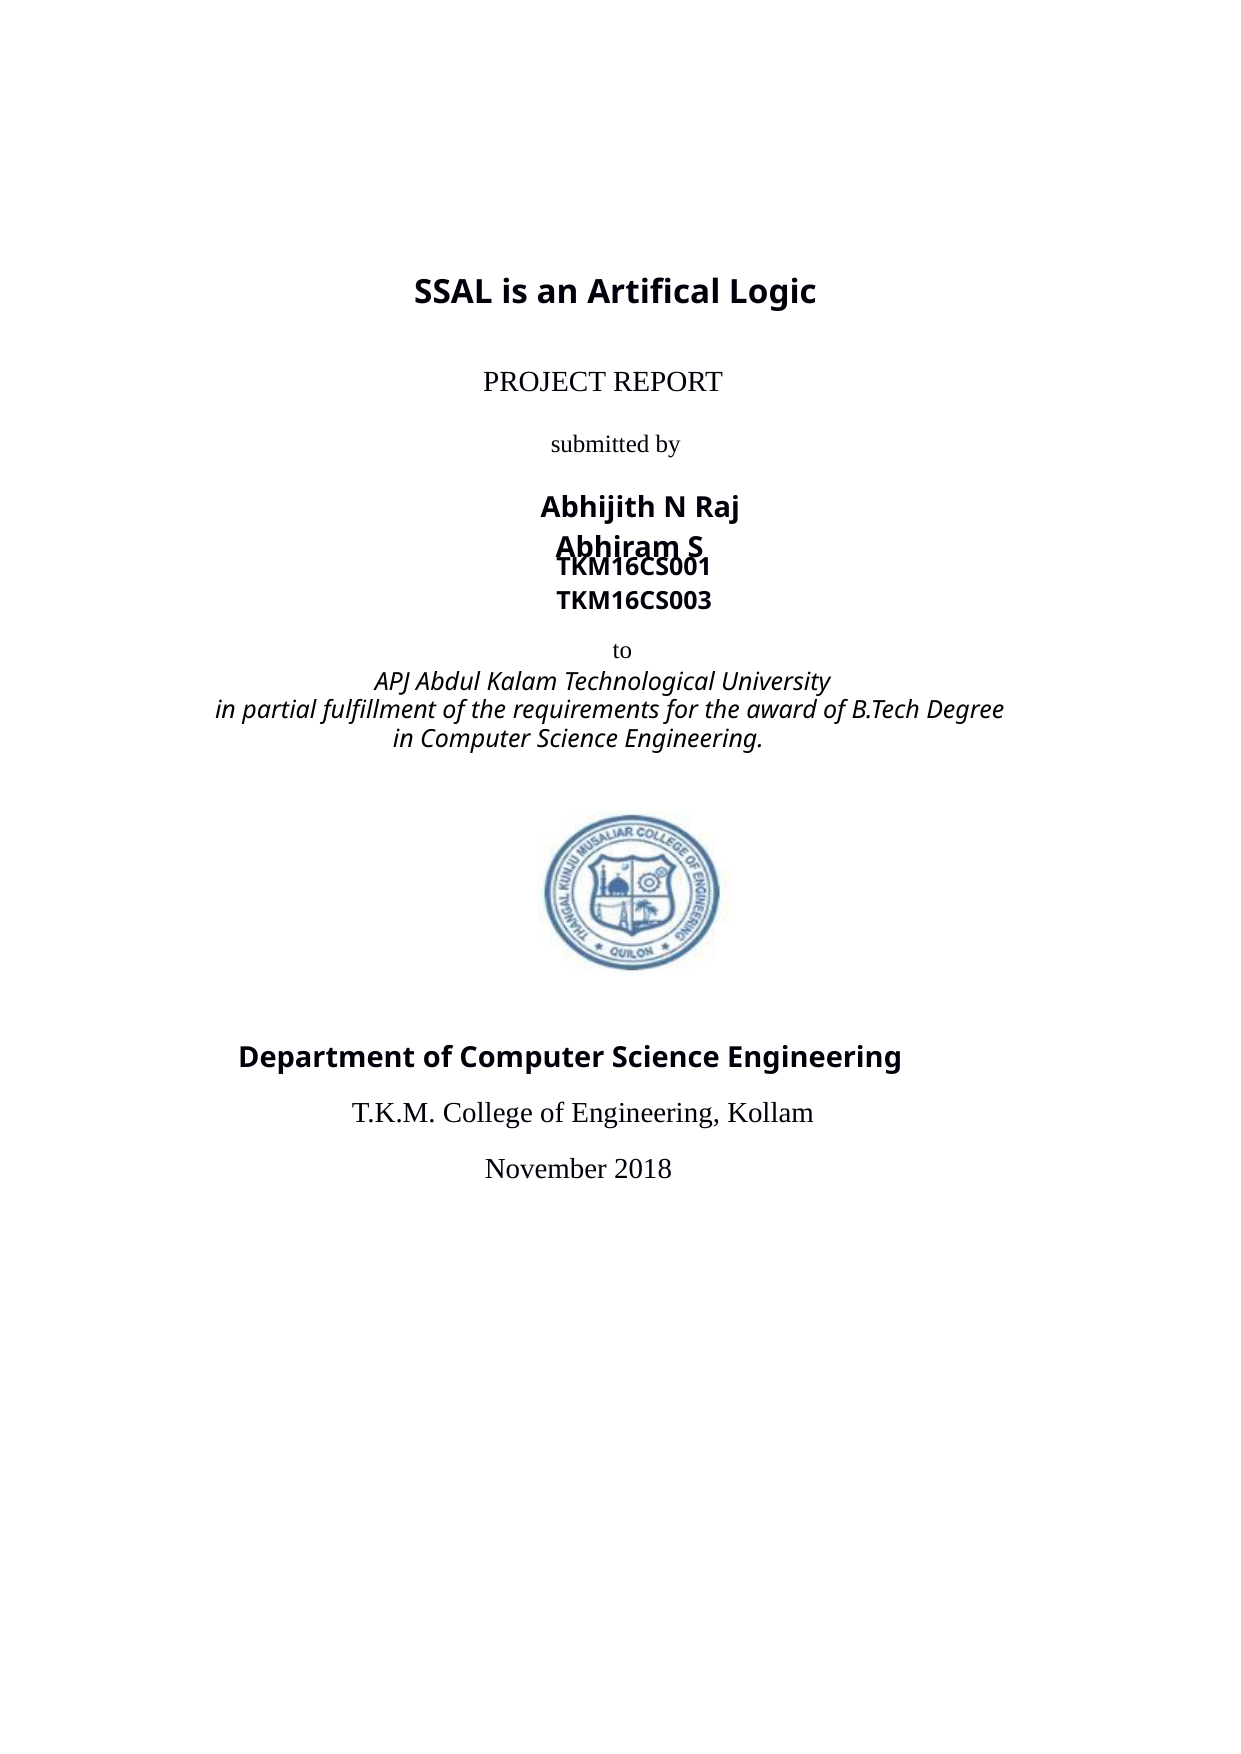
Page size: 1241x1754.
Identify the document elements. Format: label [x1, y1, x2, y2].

picture [540, 1304, 581, 1326]
picture [537, 811, 731, 976]
